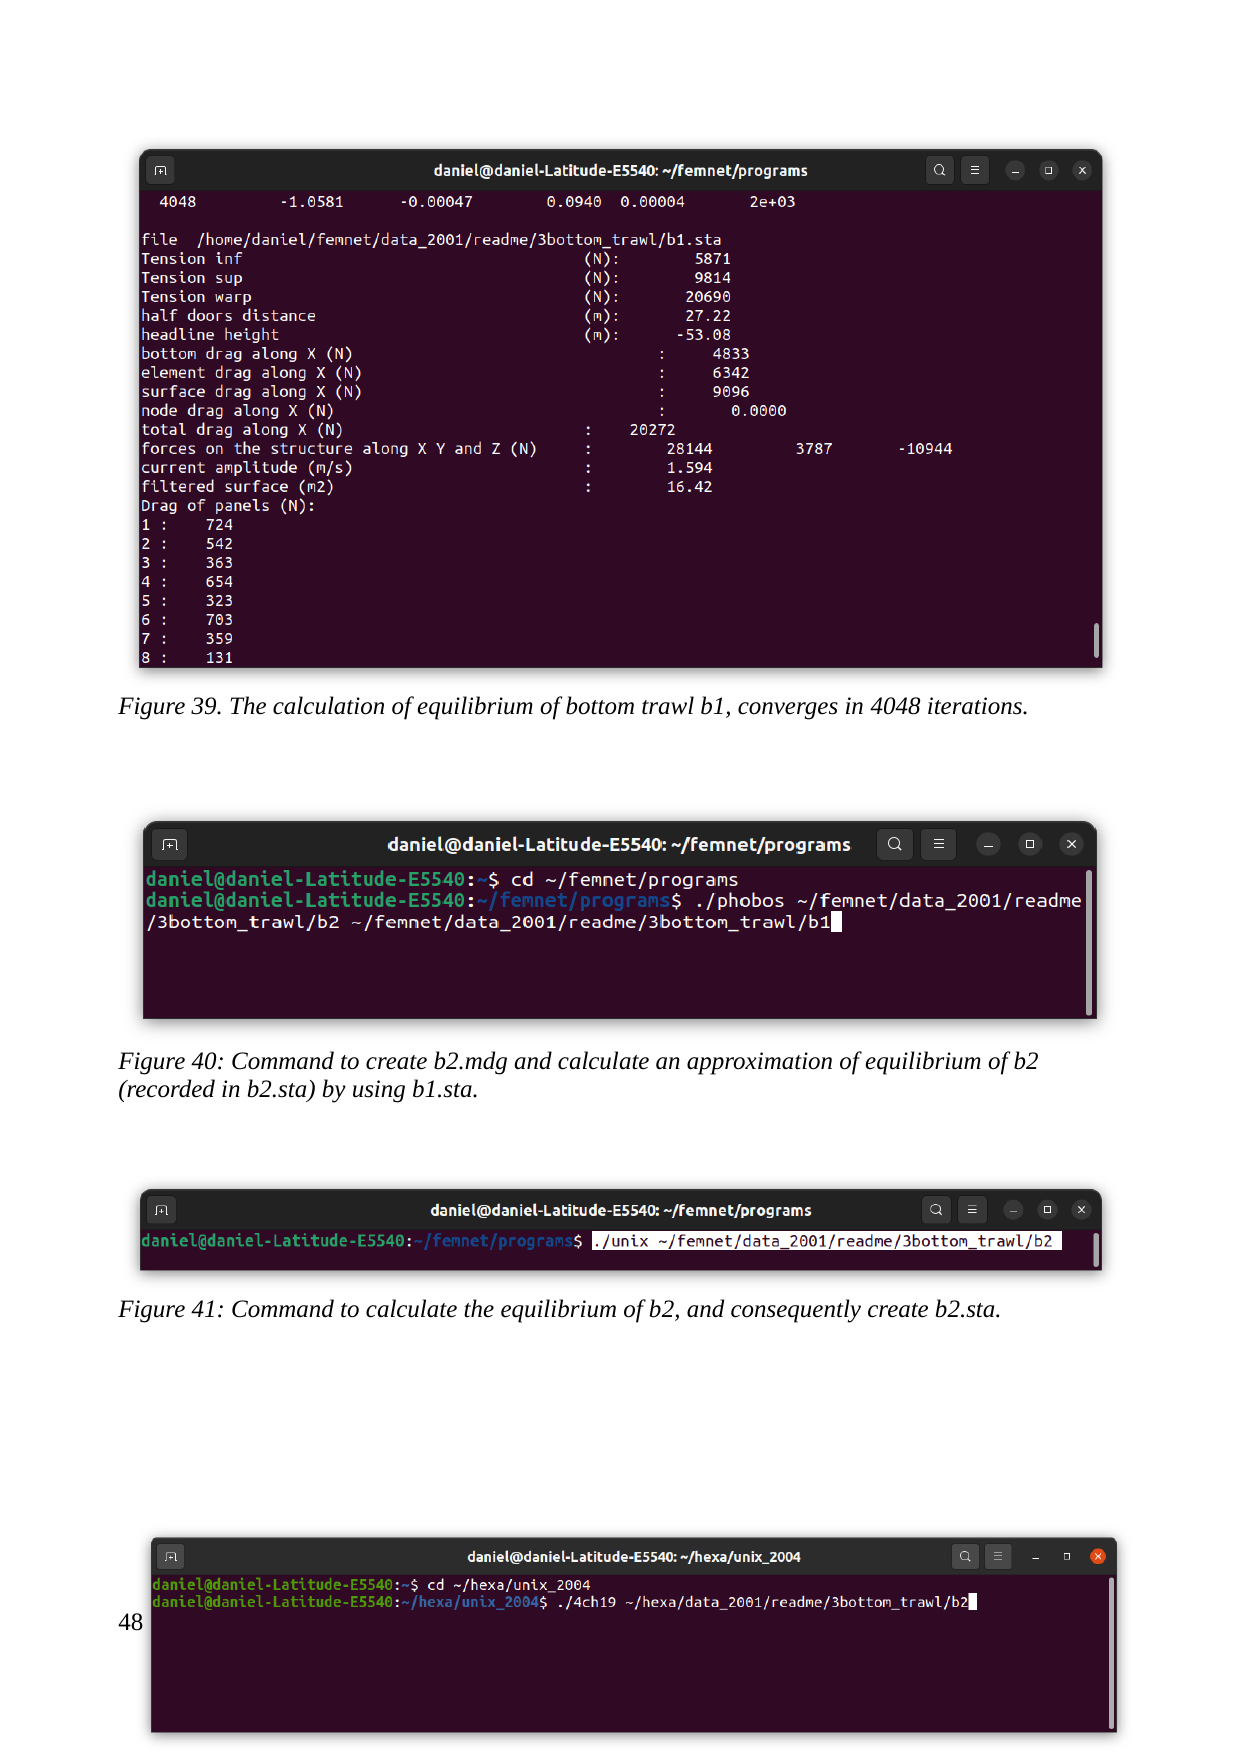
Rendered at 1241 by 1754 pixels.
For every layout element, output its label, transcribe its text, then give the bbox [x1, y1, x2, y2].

text Figure 40: Command to create b2.mdg and calculate an approximation of equilibrium of b2 (recorded in b2.sta) by using b1.sta. [118, 1046, 1122, 1103]
text Figure 41: Command to calculate the equilibrium of b2, and consequently create b2.sta. [118, 1294, 1122, 1323]
picture [131, 1520, 1136, 1754]
picture [118, 799, 1123, 1046]
picture [118, 130, 1123, 692]
text Figure 39. The calculation of equilibrium of bottom trawl b1, converges in 4048 iterations. [118, 692, 1122, 720]
picture [118, 1170, 1123, 1294]
